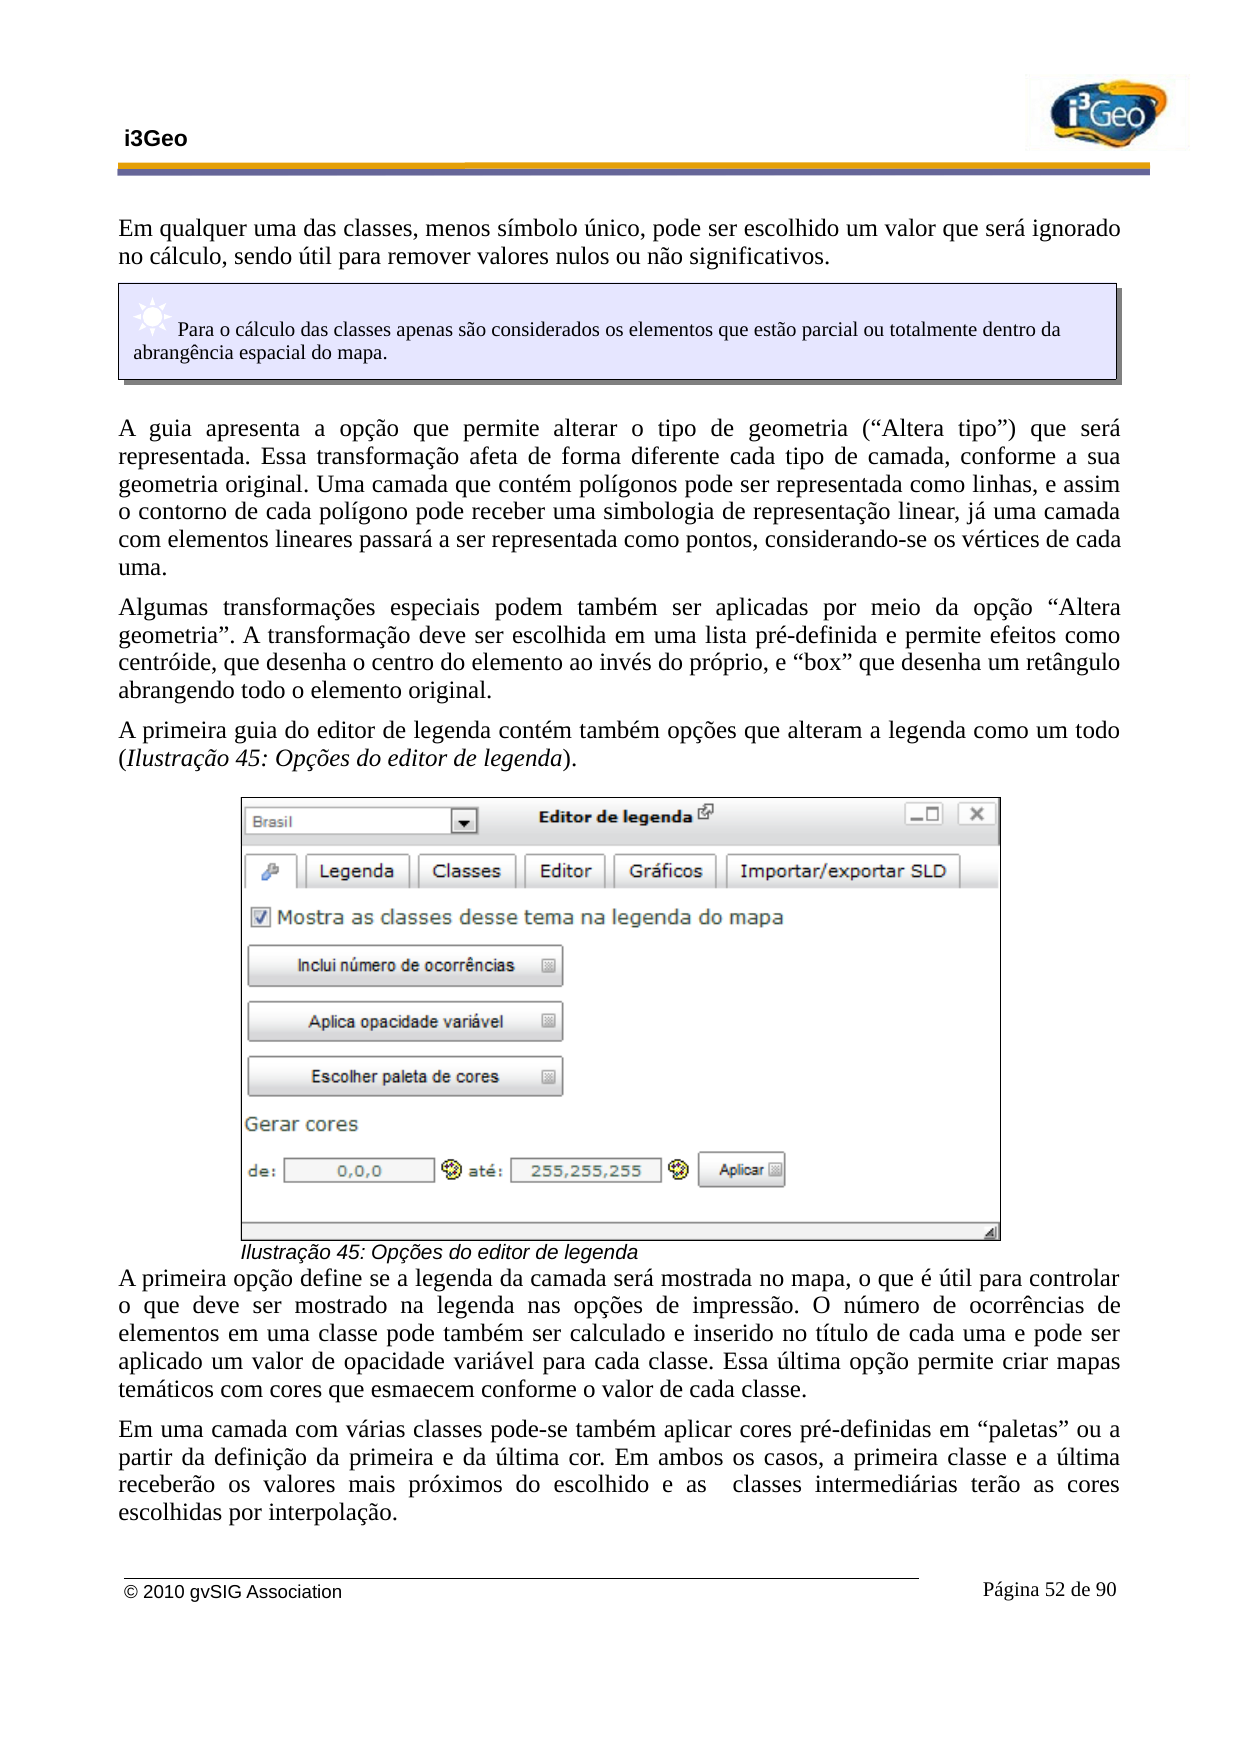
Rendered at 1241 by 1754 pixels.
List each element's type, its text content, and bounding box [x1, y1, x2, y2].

picture [1025, 74, 1191, 151]
text Ilustração 45: Opções do editor de legenda [240, 1241, 1000, 1264]
text A guia apresenta a opção que permite alterar o tipo de geometria (“Altera tipo”) que será representada. Essa transformação afeta de forma diferente cada tipo de camada, conforme a sua geometria original. Uma camada que contém polígonos pode ser representada como linhas, e assim o contorno de cada polígono pode receber uma simbologia de representação linear, já uma camada com elementos lineares passará a ser representada como pontos, considerando-se os vértices de cada uma. [118, 414, 1122, 581]
text Algumas transformações especiais podem também ser aplicadas por meio da opção “Altera geometria”. A transformação deve ser escolhida em uma lista pré-definida e permite efeitos como centróide, que desenha o centro do elemento ao invés do próprio, e “box” que desenha um retângulo abrangendo todo o elemento original. [118, 593, 1122, 704]
text Em uma camada com várias classes pode-se também aplicar cores pré-definidas em “paletas” ou a partir da definição da primeira e da última cor. Em ambos os casos, a primeira classe e a última receberão os valores mais próximos do escolhido e as classes intermediárias terão as cores escolhidas por interpolação. [118, 1415, 1122, 1526]
text Em qualquer uma das classes, menos símbolo único, pode ser escolhido um valor que será ignorado no cálculo, sendo útil para remover valores nulos ou não significativos. [118, 214, 1122, 270]
text A primeira opção define se a legenda da camada será mostrada no mapa, o que é útil para controlar o que deve ser mostrado na legenda nas opções de impressão. O número de ocorrências de elementos em uma classe pode também ser calculado e inserido no título de cada uma e pode ser aplicado um valor de opacidade variável para cada classe. Essa última opção permite criar mapas temáticos com cores que esmaecem conforme o valor de cada classe. [118, 784, 1122, 1402]
text Para o cálculo das classes apenas são considerados os elementos que estão parcial ou totalmente dentro da abrangência espacial do mapa. [119, 284, 1116, 379]
picture [133, 313, 141, 320]
picture [149, 328, 156, 337]
picture [138, 302, 147, 311]
picture [149, 297, 156, 306]
picture [138, 302, 167, 331]
picture [164, 313, 173, 320]
text A primeira guia do editor de legenda contém também opções que alteram a legenda como um todo (Ilustração 45: Opções do editor de legenda). [118, 716, 1122, 772]
picture [242, 798, 1000, 1240]
